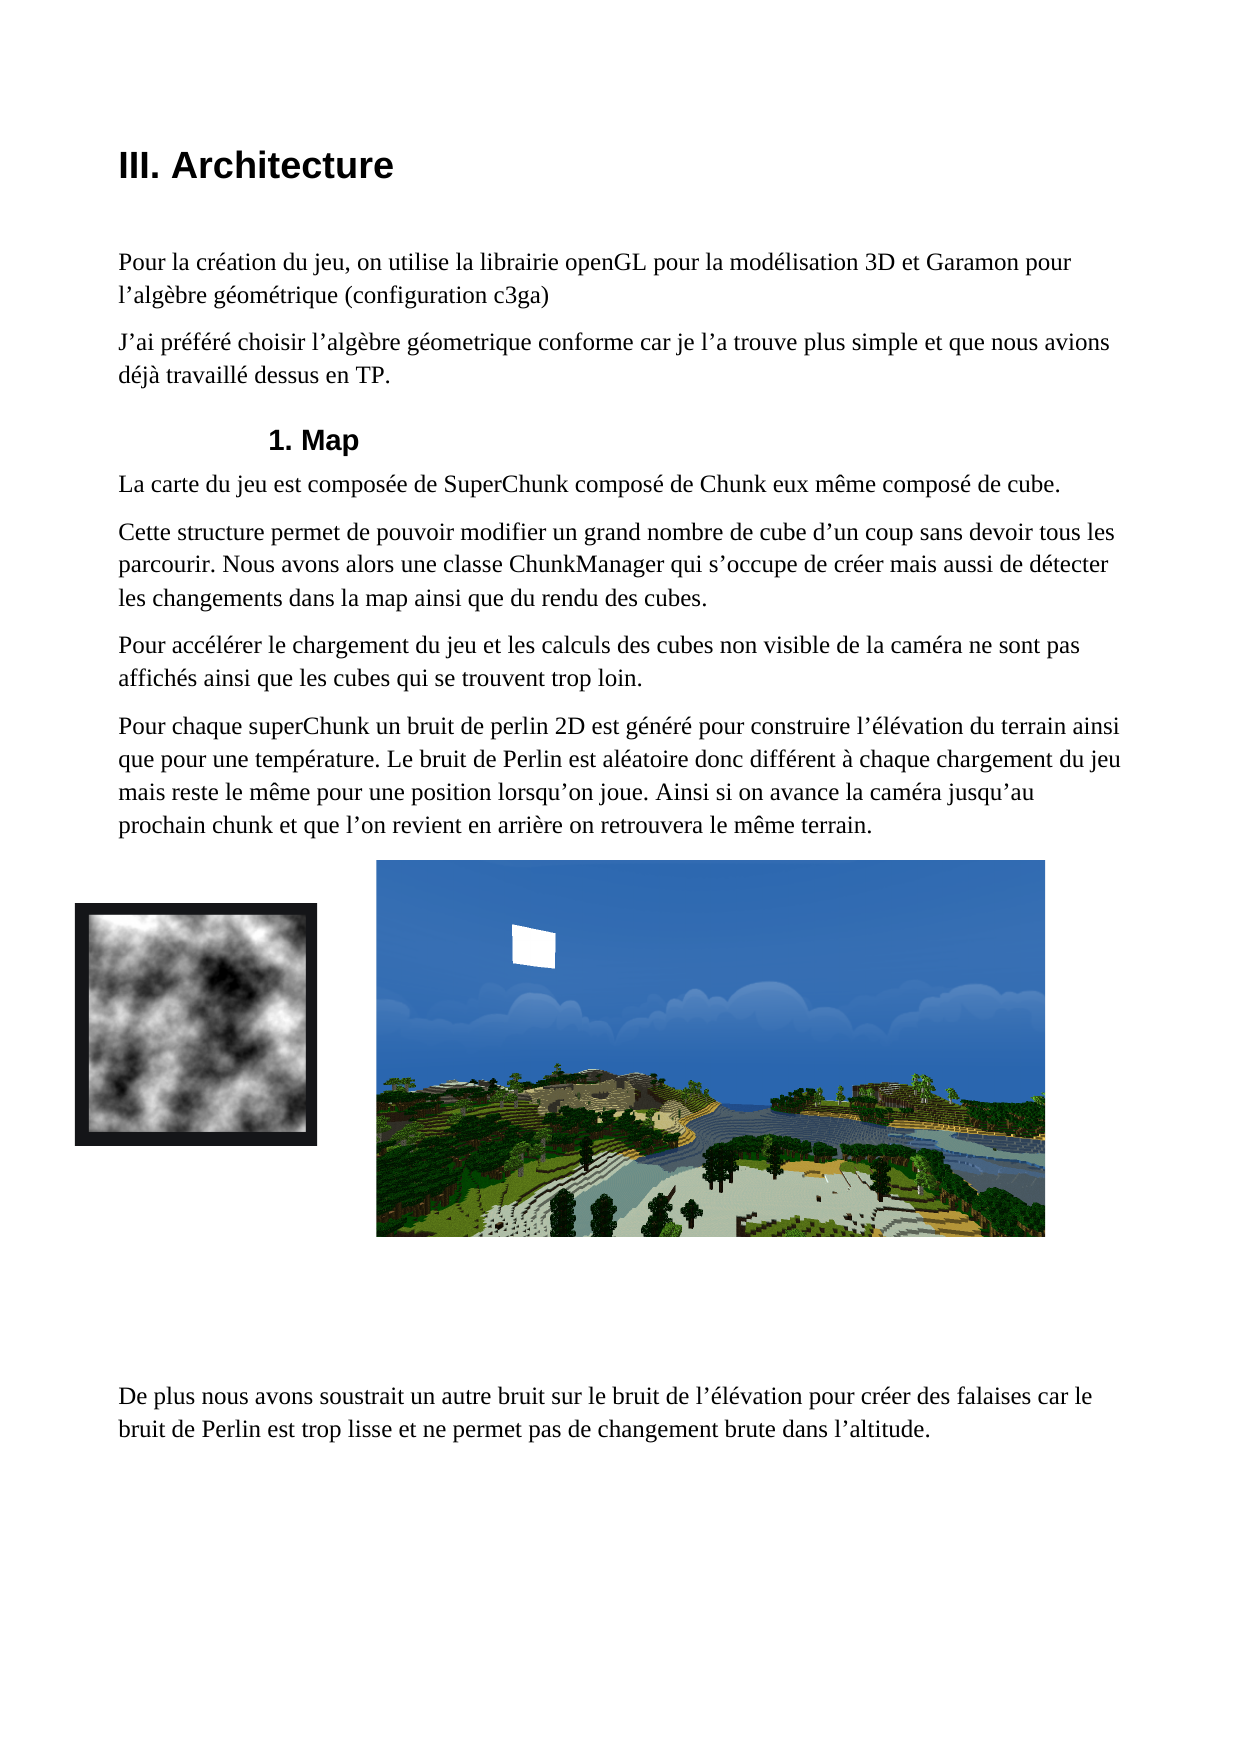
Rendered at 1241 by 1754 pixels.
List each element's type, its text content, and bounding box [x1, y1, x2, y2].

picture [376, 860, 1046, 1237]
text Pour la création du jeu, on utilise la librairie openGL pour la modélisation 3D et Garamon pour l’algèbre géométrique (configuration c3ga) [118, 247, 1122, 309]
subtitle III. Architecture [118, 143, 1122, 187]
picture [239, 903, 318, 1146]
text Pour accélérer le chargement du jeu et les calculs des cubes non visible de la caméra ne sont pas affichés ainsi que les cubes qui se trouvent trop loin. [118, 630, 1122, 692]
text J’ai préféré choisir l’algèbre géometrique conforme car je l’a trouve plus simple et que nous avions déjà travaillé dessus en TP. [118, 327, 1122, 389]
text Cette structure permet de pouvoir modifier un grand nombre de cube d’un coup sans devoir tous les parcourir. Nous avons alors une classe ChunkManager qui s’occupe de créer mais aussi de détecter les changements dans la map ainsi que du rendu des cubes. [118, 517, 1122, 611]
text De plus nous avons soustrait un autre bruit sur le bruit de l’élévation pour créer des falaises car le bruit de Perlin est trop lisse et ne permet pas de changement brute dans l’altitude. [118, 1381, 1122, 1443]
text Pour chaque superChunk un bruit de perlin 2D est généré pour construire l’élévation du terrain ainsi que pour une température. Le bruit de Perlin est aléatoire donc différent à chaque chargement du jeu mais reste le même pour une position lorsqu’on joue. Ainsi si on avance la caméra jusqu’au prochain chunk et que l’on revient en arrière on retrouvera le même terrain. [118, 711, 1122, 839]
subtitle 1. Map [268, 423, 1122, 456]
text La carte du jeu est composée de SuperChunk composé de Chunk eux même composé de cube. [118, 469, 1122, 498]
